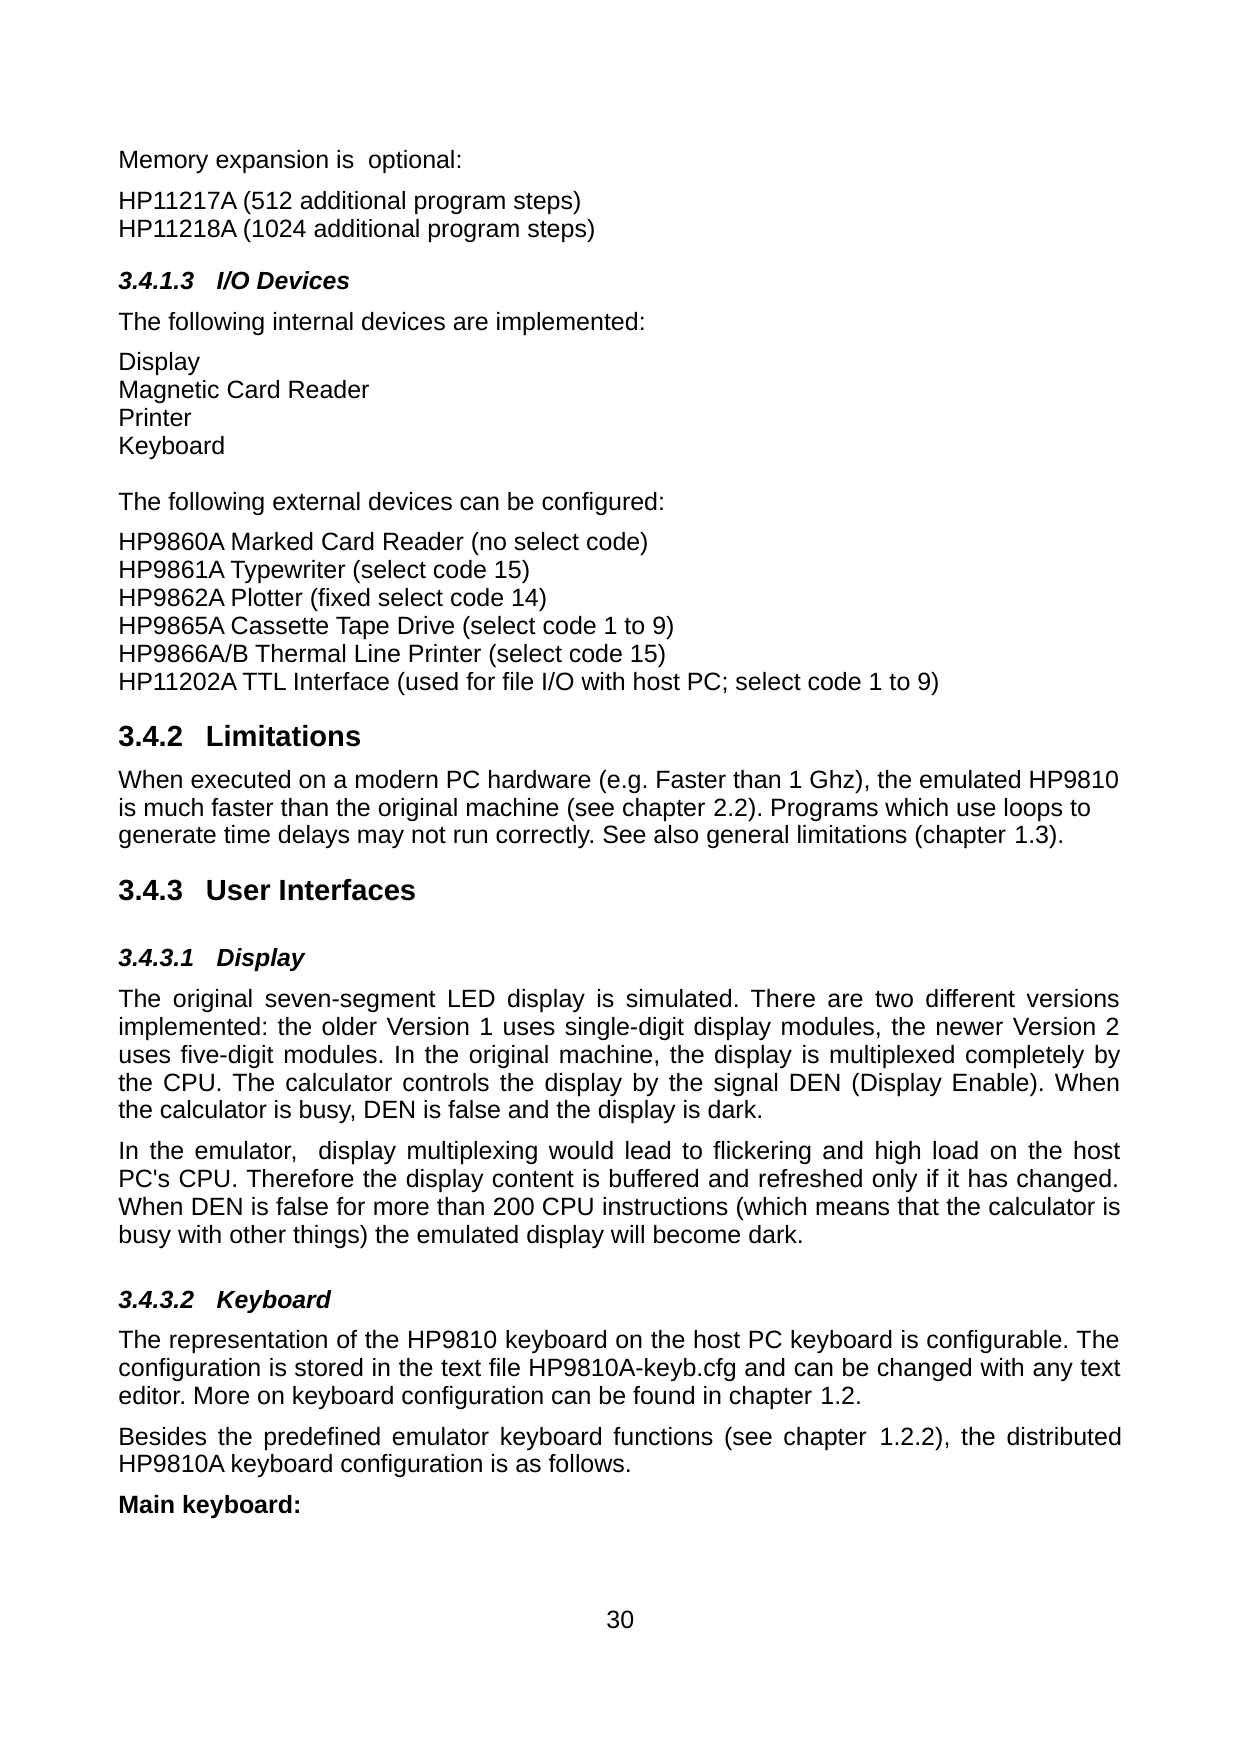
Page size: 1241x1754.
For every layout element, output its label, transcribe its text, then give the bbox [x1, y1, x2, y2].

text HP9866A/B Thermal Line Printer (select code 15) [118, 639, 1122, 667]
subtitle Limitations [118, 720, 1122, 753]
subtitle Keyboard [118, 1286, 1122, 1313]
text Main keyboard: [118, 1491, 1122, 1518]
text The following external devices can be configured: [118, 487, 1122, 515]
text HP9862A Plotter (fixed select code 14) [118, 584, 1122, 612]
subtitle User Interfaces [118, 874, 1122, 907]
text Display [118, 348, 1122, 376]
text HP9860A Marked Card Reader (no select code) [118, 528, 1122, 556]
text The representation of the HP9810 keyboard on the host PC keyboard is configurable. The configuration is stored in the text file HP9810A-keyb.cfg and can be changed with any text editor. More on keyboard configuration can be found in chapter 1.2. [118, 1326, 1122, 1410]
text In the emulator, display multiplexing would lead to flickering and high load on the host PC's CPU. Therefore the display content is buffered and refreshed only if it has changed. When DEN is false for more than 200 CPU instructions (which means that the calculator is busy with other things) the emulated display will become dark. [118, 1137, 1122, 1248]
text HP11217A (512 additional program steps) [118, 186, 1122, 214]
text The original seven-segment LED display is simulated. There are two different versions implemented: the older Version 1 uses single-digit display modules, the newer Version 2 uses five-digit modules. In the original machine, the display is multiplexed completely by the CPU. The calculator controls the display by the signal DEN (Display Enable). When the calculator is busy, DEN is false and the display is dark. [118, 984, 1122, 1124]
subtitle I/O Devices [118, 267, 1122, 295]
text When executed on a modern PC hardware (e.g. Faster than 1 Ghz), the emulated HP9810 is much faster than the original machine (see chapter 2.2). Programs which use loops to generate time delays may not run correctly. See also general limitations (chapter 1.3). [118, 766, 1122, 849]
text The following internal devices are implemented: [118, 307, 1122, 335]
text HP11218A (1024 additional program steps) [118, 214, 1122, 242]
text HP9861A Typewriter (select code 15) [118, 556, 1122, 584]
text Memory expansion is optional: [118, 146, 1122, 174]
text Keyboard [118, 432, 1122, 459]
text Printer [118, 404, 1122, 432]
text Magnetic Card Reader [118, 376, 1122, 404]
subtitle Display [118, 944, 1122, 972]
text HP11202A TTL Interface (used for file I/O with host PC; select code 1 to 9) [118, 667, 1122, 695]
text Besides the predefined emulator keyboard functions (see chapter 1.2.2), the distributed HP9810A keyboard configuration is as follows. [118, 1422, 1122, 1478]
text HP9865A Cassette Tape Drive (select code 1 to 9) [118, 612, 1122, 639]
